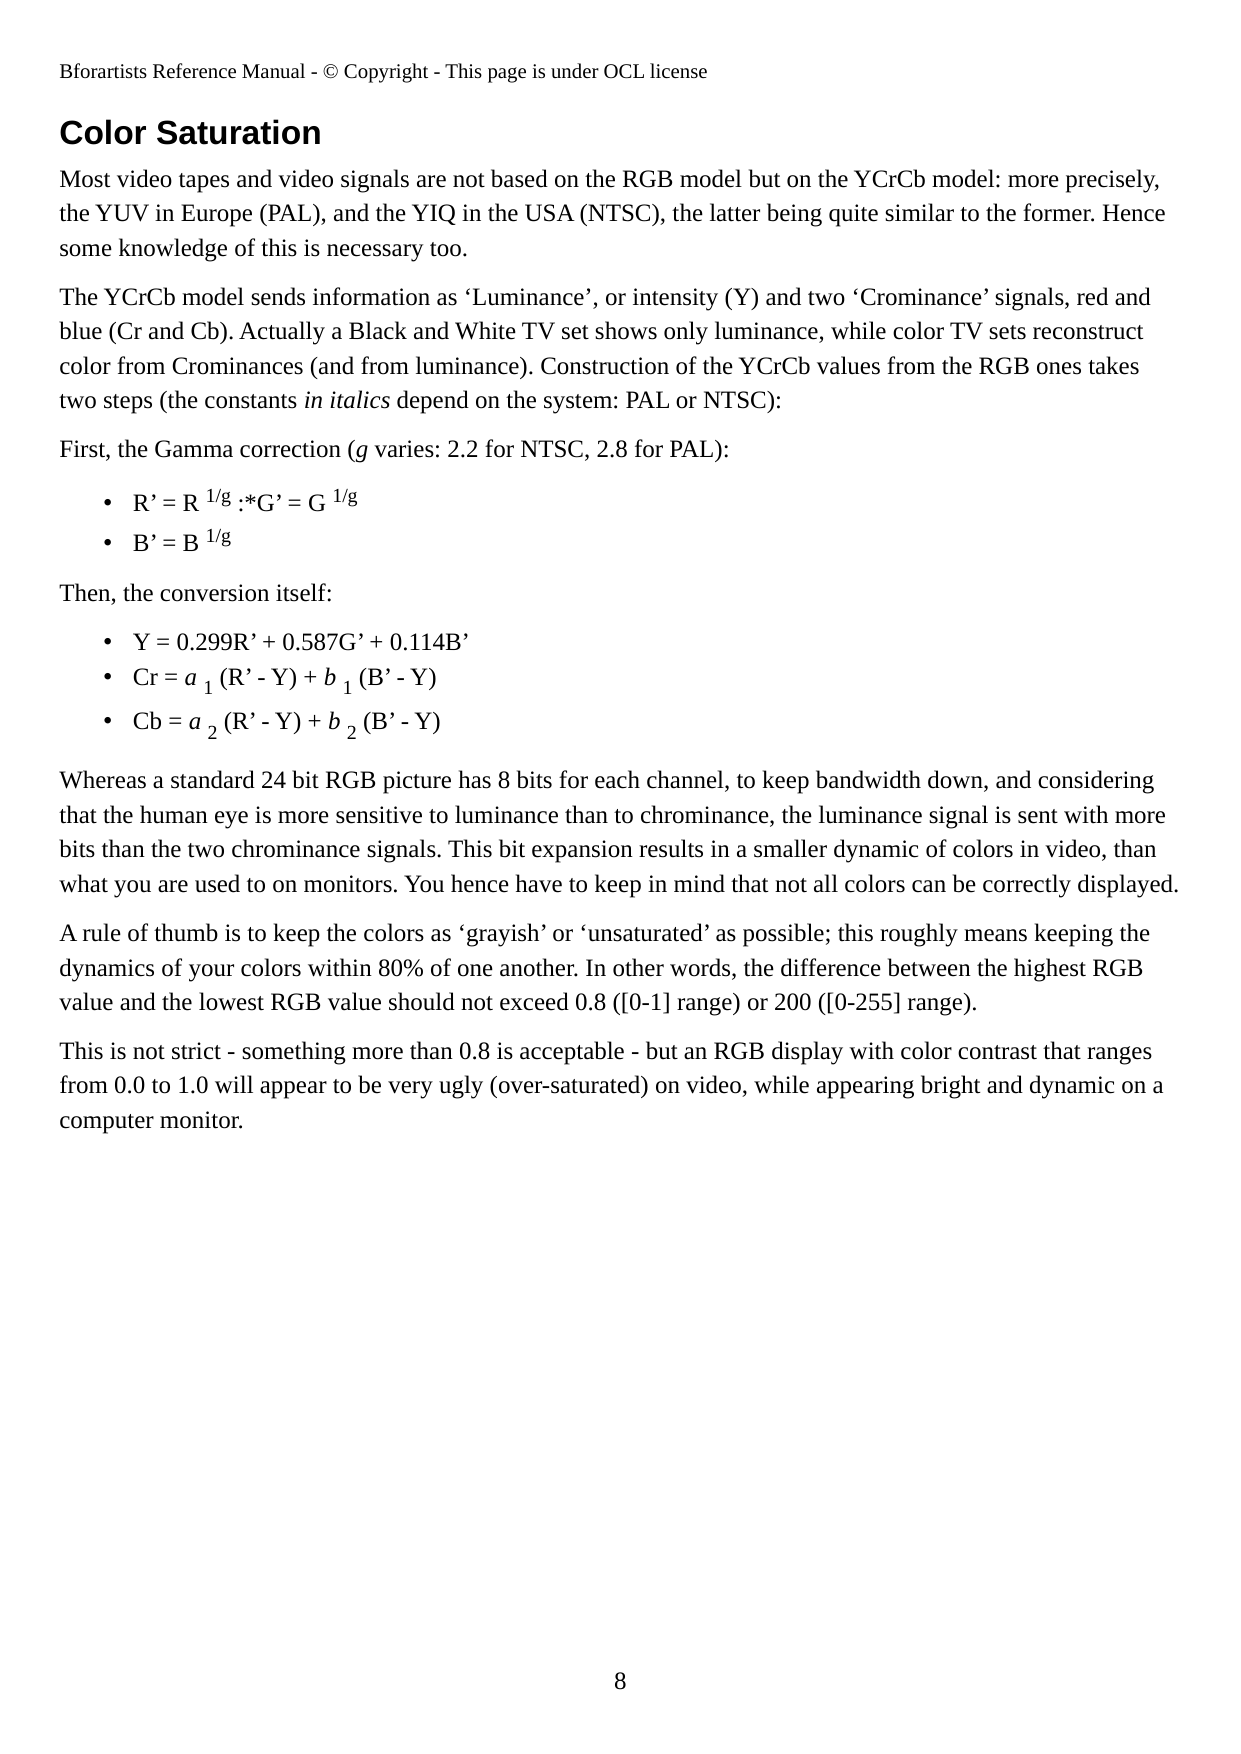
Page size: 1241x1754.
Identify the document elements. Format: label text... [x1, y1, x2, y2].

list Cb = a 2 (R’ - Y) + b 2 (B’ - Y) [103, 706, 1181, 744]
subtitle Color Saturation [59, 113, 1181, 151]
text The YCrCb model sends information as ‘Luminance’, or intensity (Y) and two ‘Crominance’ signals, red and blue (Cr and Cb). Actually a Black and White TV set shows only luminance, while color TV sets reconstruct color from Crominances (and from luminance). Construction of the YCrCb values from the RGB ones takes two steps (the constants in italics depend on the system: PAL or NTSC): [59, 282, 1181, 414]
list B’ = B 1/g [103, 523, 1181, 557]
list Cr = a 1 (R’ - Y) + b 1 (B’ - Y) [103, 662, 1181, 699]
text Most video tapes and video signals are not based on the RGB model but on the YCrCb model: more precisely, the YUV in Europe (PAL), and the YIQ in the USA (NTSC), the latter being quite similar to the former. Hence some knowledge of this is necessary too. [59, 164, 1181, 261]
text Then, the conversion itself: [59, 578, 1181, 607]
text Whereas a standard 24 bit RGB picture has 8 bits for each channel, to keep bandwidth down, and considering that the human eye is more sensitive to luminance than to chrominance, the luminance signal is sent with more bits than the two chrominance signals. This bit expansion results in a smaller dynamic of colors in video, than what you are used to on monitors. You hence have to keep in mind that not all colors can be correctly displayed. [59, 766, 1181, 898]
list R’ = R 1/g :*G’ = G 1/g [103, 483, 1181, 517]
text This is not strict - something more than 0.8 is acceptable - but an RGB display with color contrast that ranges from 0.0 to 1.0 will appear to be very ugly (over-saturated) on video, while appearing bright and dynamic on a computer monitor. [59, 1036, 1181, 1134]
text First, the Gamma correction (g varies: 2.2 for NTSC, 2.8 for PAL): [59, 434, 1181, 463]
list Y = 0.299R’ + 0.587G’ + 0.114B’ [103, 627, 1181, 656]
text A rule of thumb is to keep the colors as ‘grayish’ or ‘unsaturated’ as possible; this roughly means keeping the dynamics of your colors within 80% of one another. In other words, the difference between the highest RGB value and the lowest RGB value should not exceed 0.8 ([0-1] range) or 200 ([0-255] range). [59, 918, 1181, 1016]
